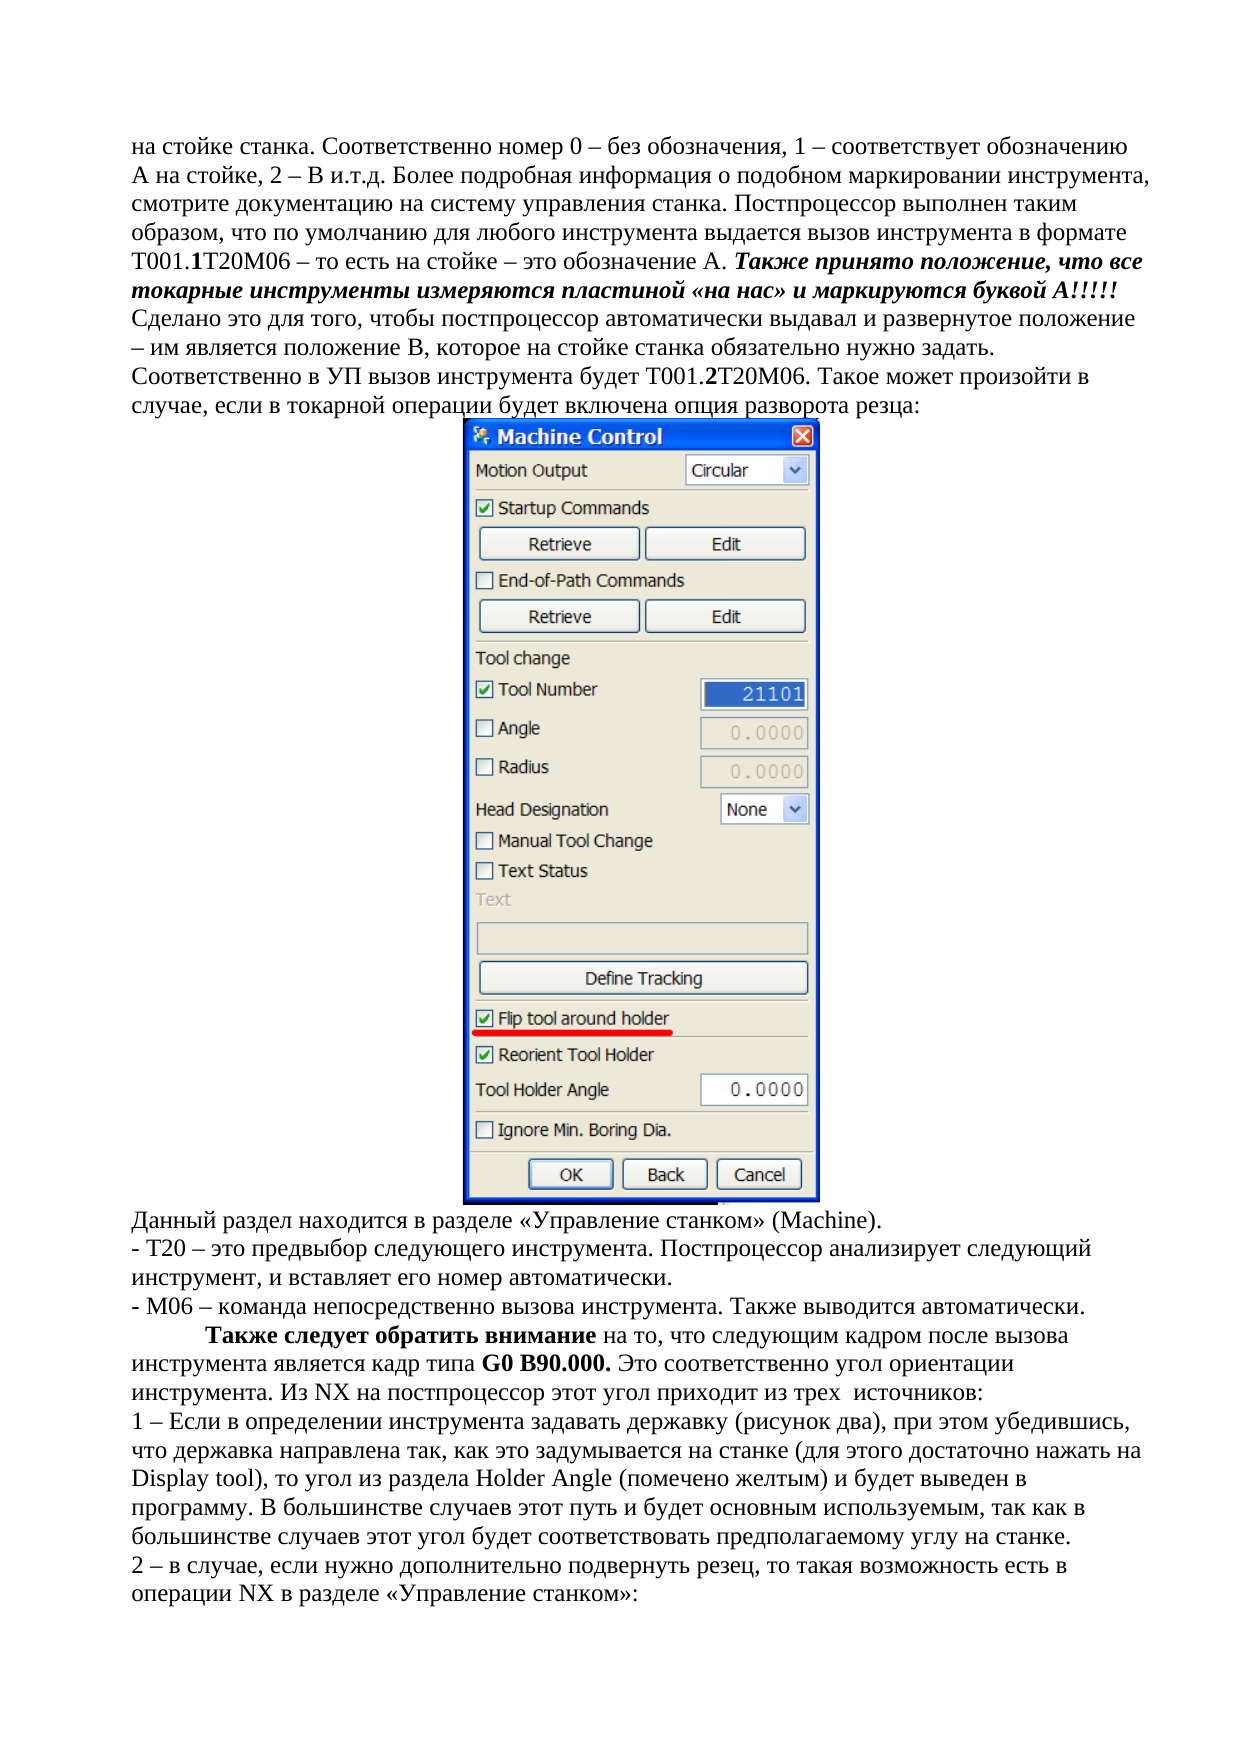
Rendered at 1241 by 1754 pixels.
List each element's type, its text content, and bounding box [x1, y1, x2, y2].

text 1 – Если в определении инструмента задавать державку (рисунок два), при этом убедившись, что державка направлена так, как это задумывается на станке (для этого достаточно нажать на Display tool), то угол из раздела Holder Angle (помечено желтым) и будет выведен в программу. В большинстве случаев этот путь и будет основным используемым, так как в большинстве случаев этот угол будет соответствовать предполагаемому углу на станке. [131, 1406, 1152, 1550]
text - М06 – команда непосредственно вызова инструмента. Также выводится автоматически. [131, 1291, 1152, 1320]
text 2 – в случае, если нужно дополнительно подвернуть резец, то такая возможность есть в операции NX в разделе «Управление станком»: [131, 1550, 1152, 1607]
text на стойке станка. Соответственно номер 0 – без обозначения, 1 – соответствует обозначению А на стойке, 2 – В и.т.д. Более подробная информация о подобном маркировании инструмента, смотрите документацию на систему управления станка. Постпроцессор выполнен таким образом, что по умолчанию для любого инструмента выдается вызов инструмента в формате T001.1T20M06 – то есть на стойке – это обозначение А. Также принято положение, что все токарные инструменты измеряются пластиной «на нас» и маркируются буквой А!!!!! Сделано это для того, чтобы постпроцессор автоматически выдавал и развернутое положение – им является положение B, которое на стойке станка обязательно нужно задать. Соответственно в УП вызов инструмента будет T001.2T20M06. Такое может произойти в случае, если в токарной операции будет включена опция разворота резца: [131, 131, 1152, 418]
picture [462, 418, 820, 1205]
text Данный раздел находится в разделе «Управление станком» (Machine). [131, 1205, 1152, 1233]
text Также следует обратить внимание на то, что следующим кадром после вызова инструмента является кадр типа G0 B90.000. Это соответственно угол ориентации инструмента. Из NX на постпроцессор этот угол приходит из трех источников: [131, 1320, 1152, 1406]
text - T20 – это предвыбор следующего инструмента. Постпроцессор анализирует следующий инструмент, и вставляет его номер автоматически. [131, 1233, 1152, 1291]
